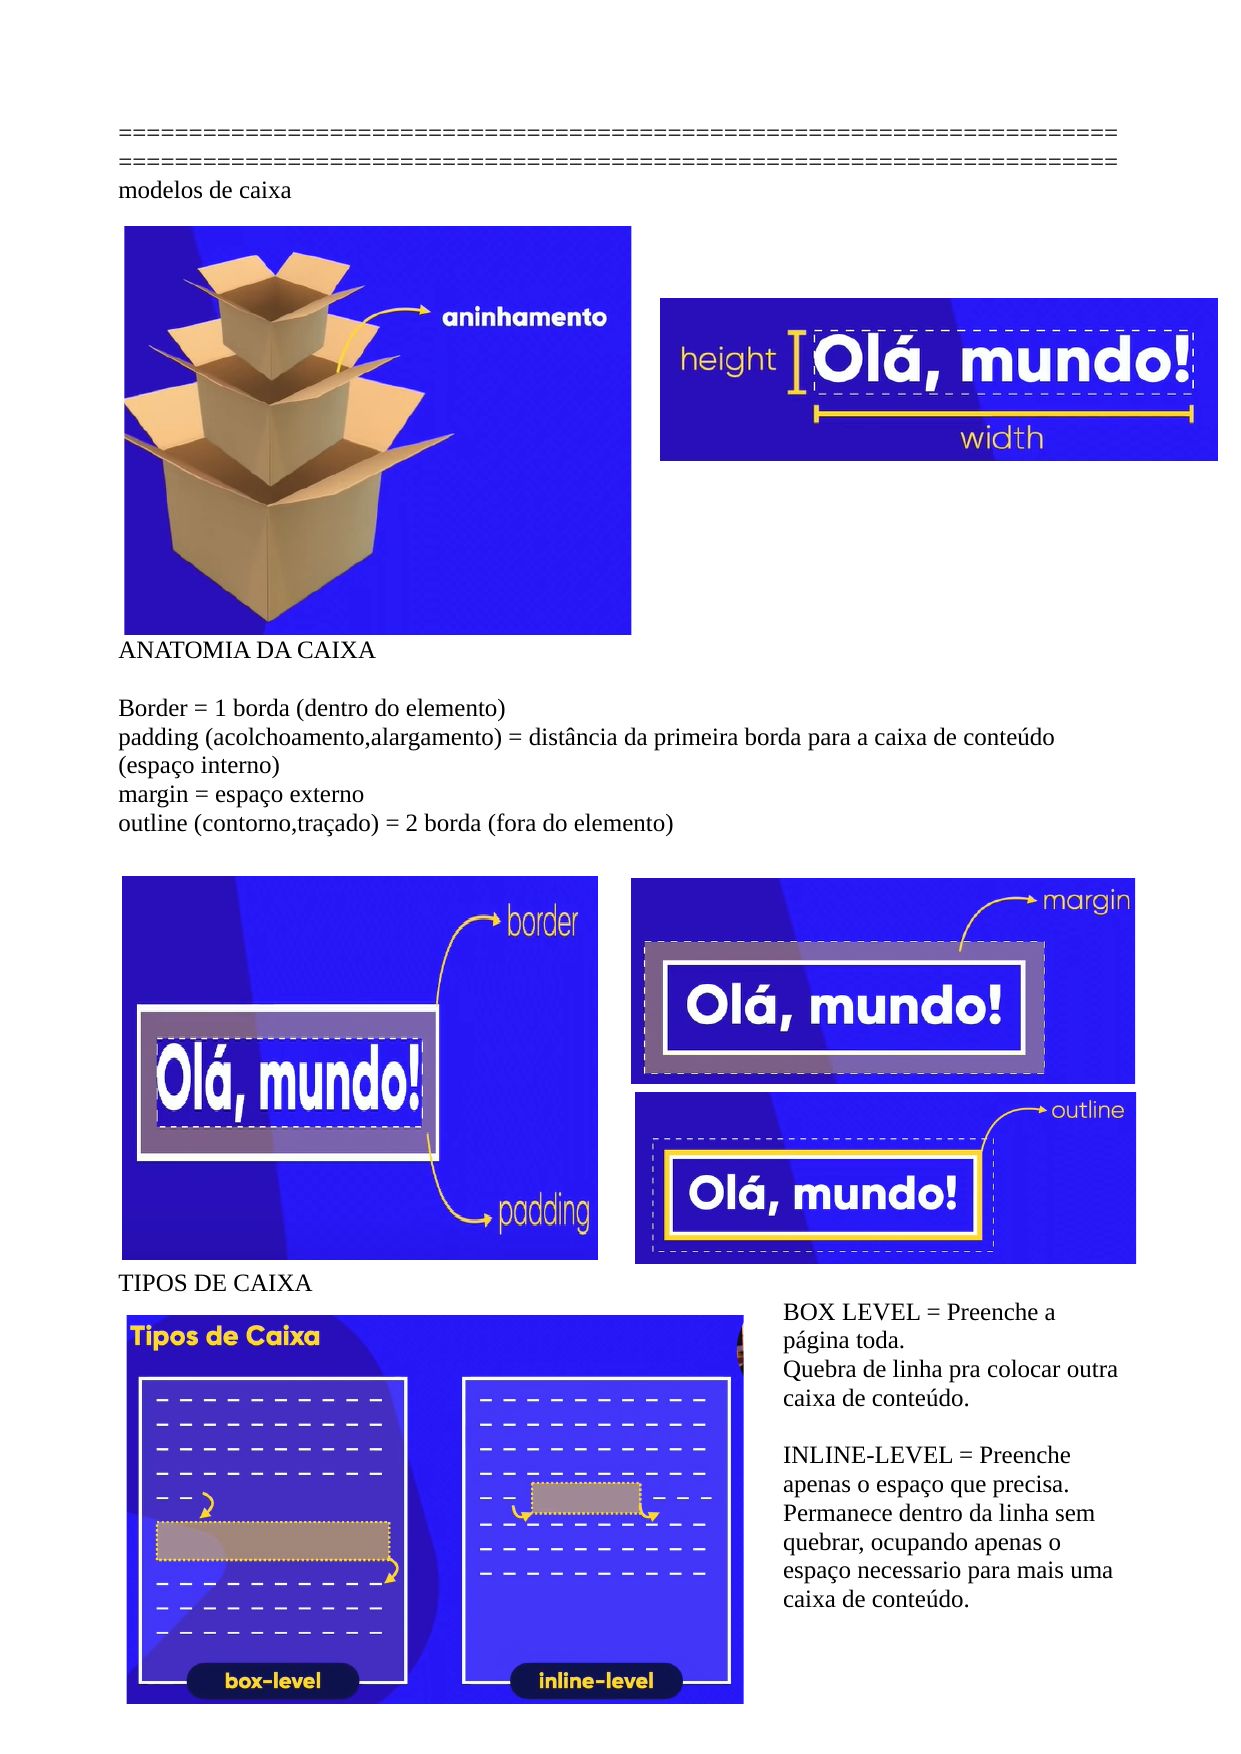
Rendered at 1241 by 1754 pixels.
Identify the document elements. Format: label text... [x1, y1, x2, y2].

text margin = espaço externo [118, 779, 1122, 808]
text Permanece dentro da linha sem quebrar, ocupando apenas o espaço necessario para mais uma caixa de conteúdo. [744, 1498, 1122, 1613]
text TIPOS DE CAIXA [118, 1268, 1122, 1297]
text ============================================================================================================================================== [118, 118, 1122, 176]
picture [126, 1315, 744, 1704]
text Border = 1 borda (dentro do elemento) [118, 693, 1122, 722]
picture [660, 298, 1218, 461]
picture [635, 1092, 1137, 1264]
text padding (acolchoamento,alargamento) = distância da primeira borda para a caixa de conteúdo (espaço interno) [118, 722, 1122, 779]
text Quebra de linha pra colocar outra caixa de conteúdo. [744, 1354, 1122, 1412]
text modelos de caixa [118, 176, 1122, 204]
text INLINE-LEVEL = Preenche apenas o espaço que precisa. [744, 1441, 1122, 1498]
picture [124, 226, 632, 635]
text BOX LEVEL = Preenche a página toda. [118, 1297, 1122, 1354]
picture [631, 878, 1136, 1084]
text outline (contorno,traçado) = 2 borda (fora do elemento) [118, 808, 1122, 837]
text ANATOMIA DA CAIXA [118, 636, 1122, 664]
picture [122, 876, 598, 1260]
